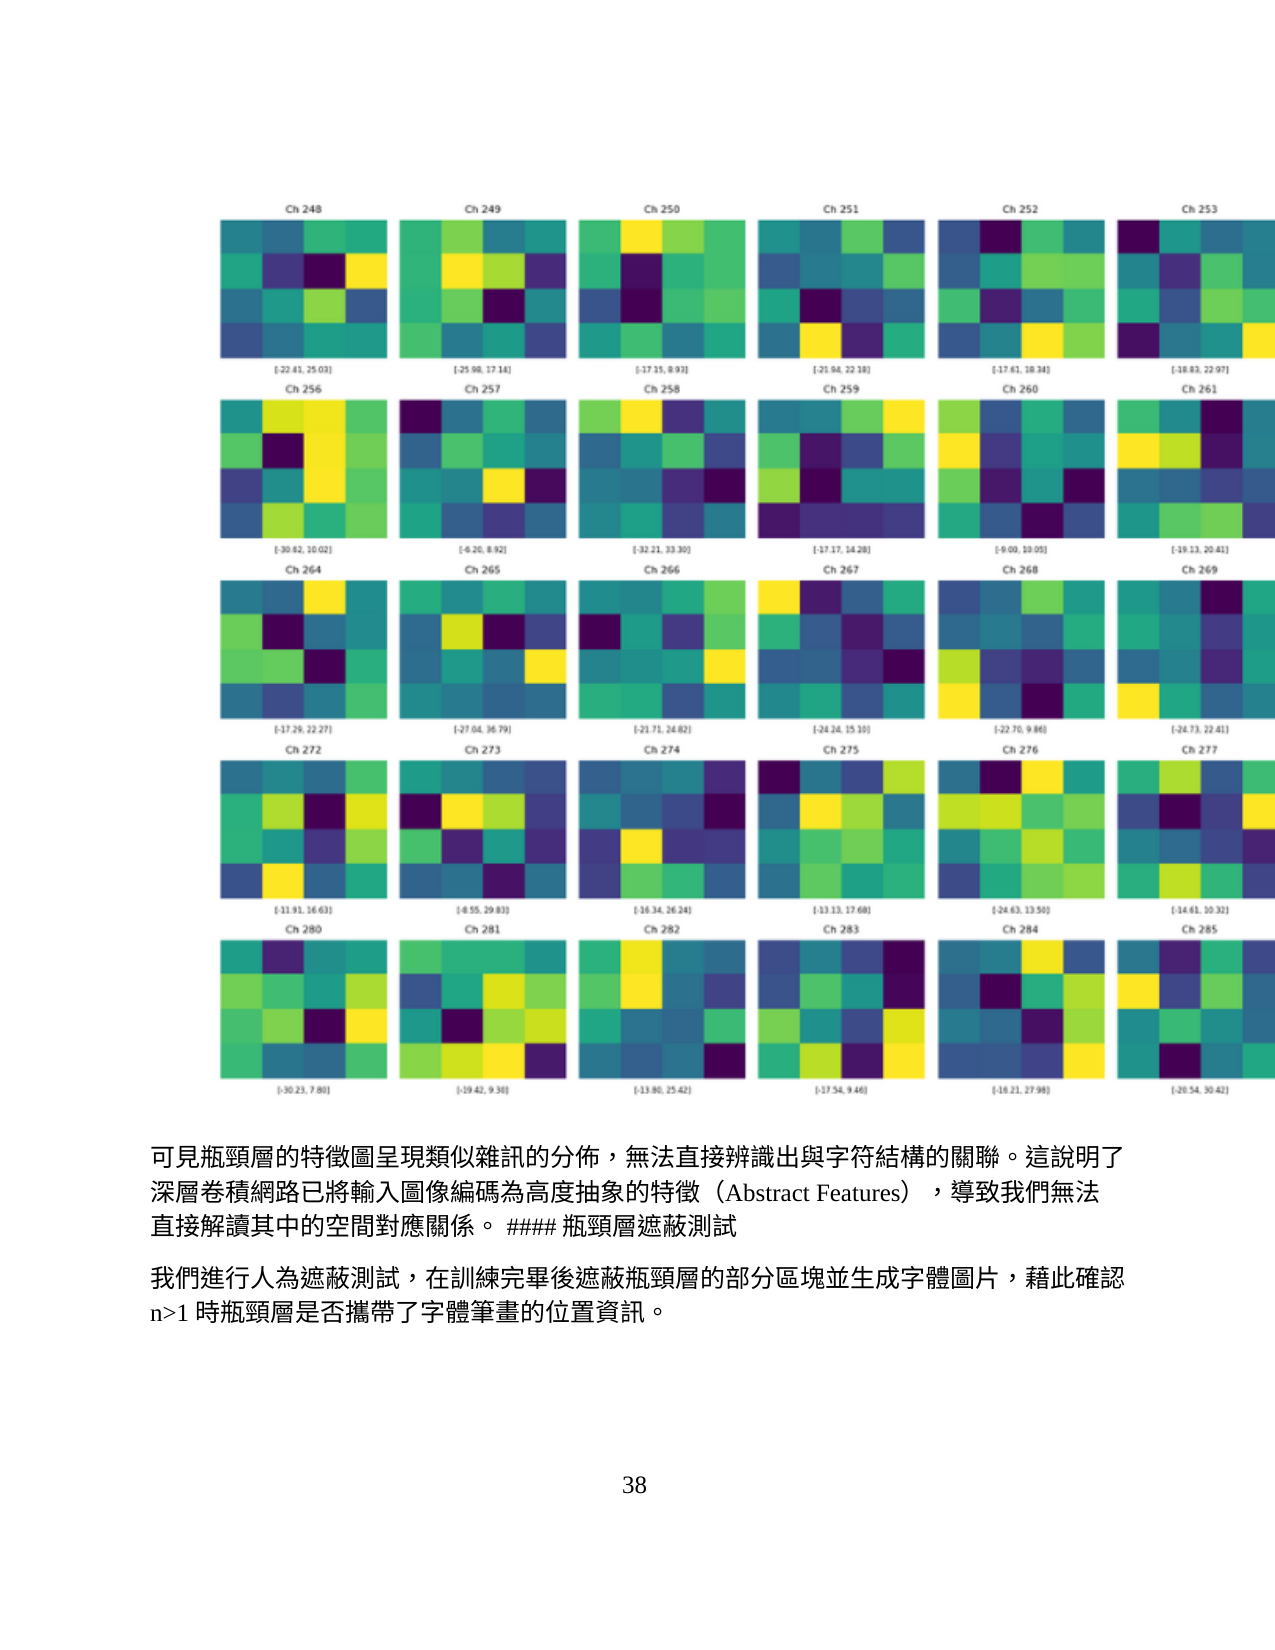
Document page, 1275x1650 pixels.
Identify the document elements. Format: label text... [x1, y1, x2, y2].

text 可見瓶頸層的特徵圖呈現類似雜訊的分佈，無法直接辨識出與字符結構的關聯。這說明了深層卷積網路已將輸入圖像編碼為高度抽象的特徵（Abstract Features），導致我們無法直接解讀其中的空間對應關係。 #### 瓶頸層遮蔽測試 [150, 1133, 1125, 1242]
picture [150, 150, 1275, 1133]
text 我們進行人為遮蔽測試，在訓練完畢後遮蔽瓶頸層的部分區塊並生成字體圖片，藉此確認 n>1 時瓶頸層是否攜帶了字體筆畫的位置資訊。 [150, 1260, 1125, 1328]
